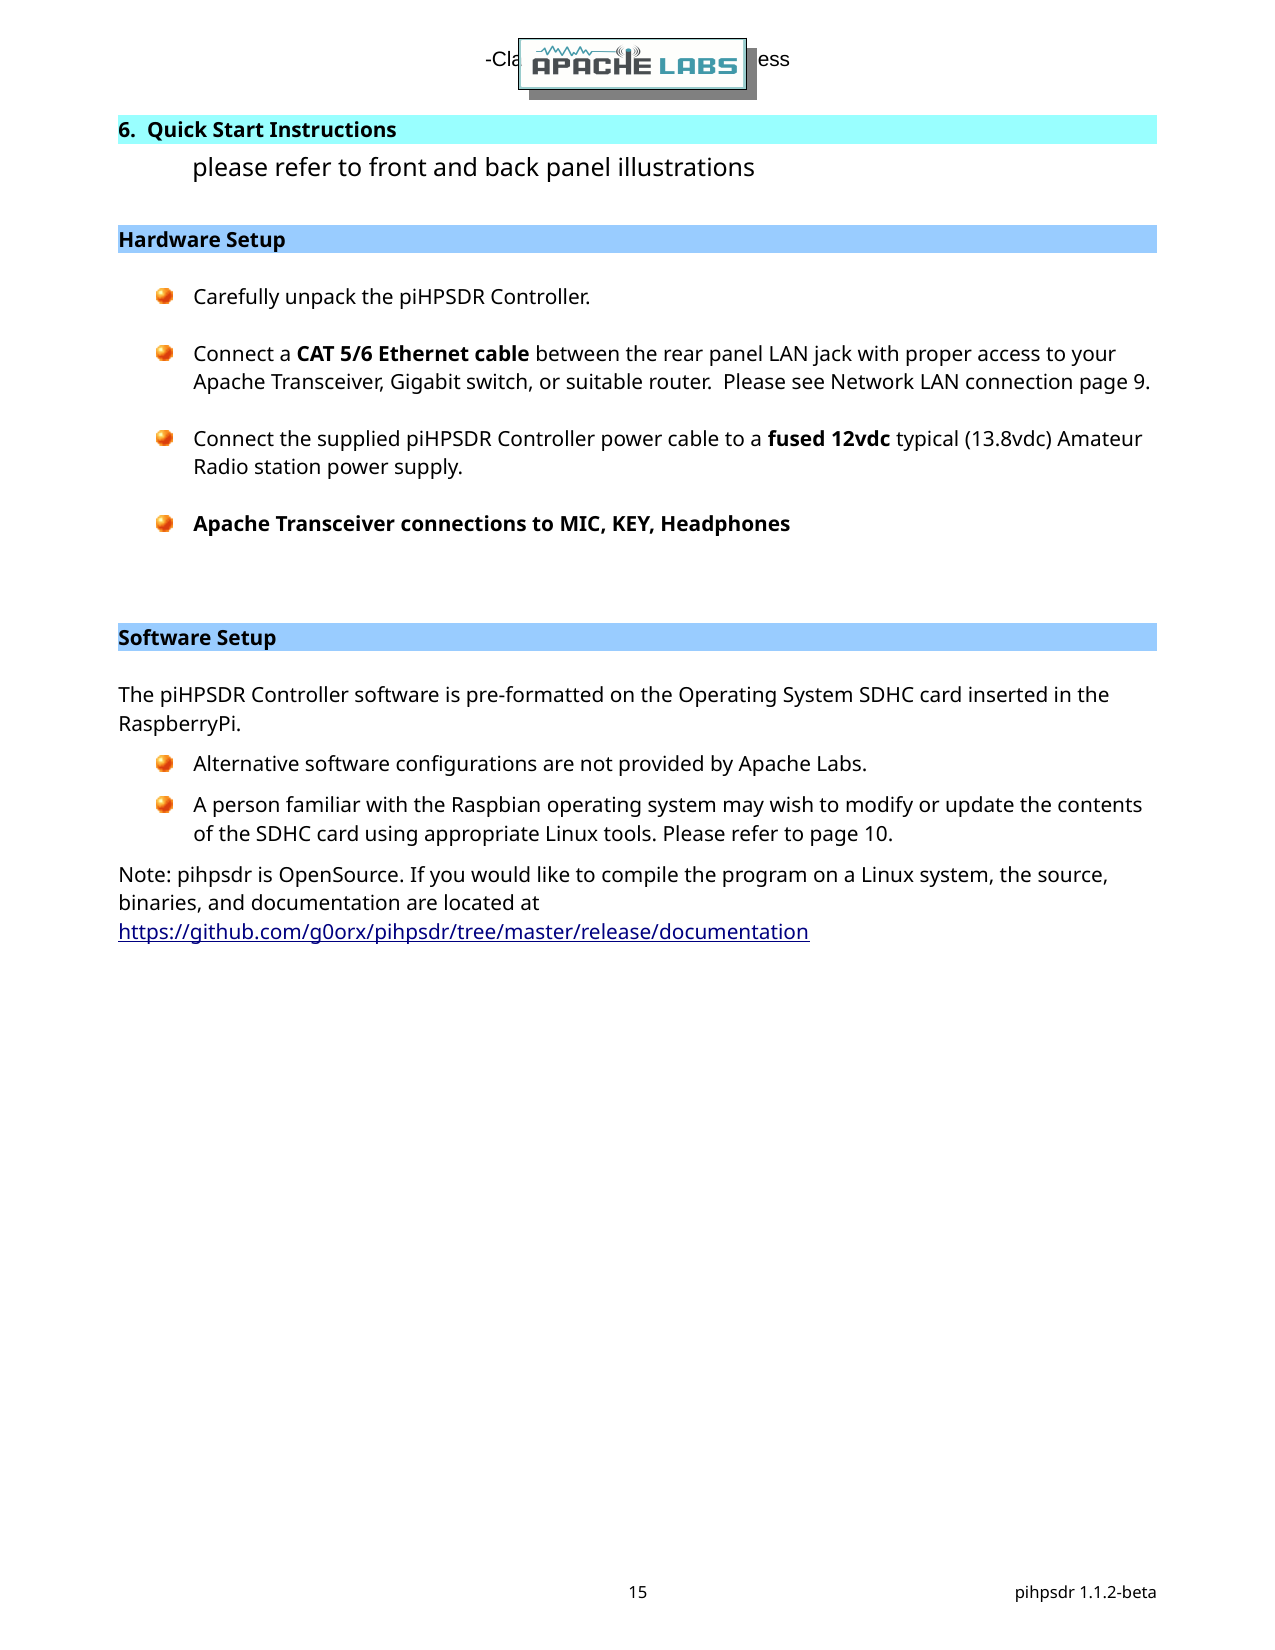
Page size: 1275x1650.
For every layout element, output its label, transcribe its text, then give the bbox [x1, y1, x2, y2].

picture [156, 430, 173, 446]
subtitle 6. Quick Start Instructions [397, 115, 1157, 144]
subtitle Hardware Setup [118, 225, 1157, 253]
picture [156, 288, 173, 304]
picture [521, 40, 744, 87]
subtitle Software Setup [118, 623, 1157, 651]
text Note: pihpsdr is OpenSource. If you would like to compile the program on a Linux system, the source, binaries, and documentation are located at https://github.com/g0orx/pihpsdr/tree/master/release/documentation [118, 860, 1157, 945]
list Alternative software configurations are not provided by Apache Labs. [156, 749, 1157, 778]
text The piHPSDR Controller software is pre-formatted on the Operating System SDHC card inserted in the RaspberryPi. [118, 680, 1157, 737]
picture [156, 796, 173, 813]
list Connect a CAT 5/6 Ethernet cable between the rear panel LAN jack with proper access to your Apache Transceiver, Gigabit switch, or suitable router. Please see Network LAN connection page 9. [156, 339, 1157, 396]
picture [156, 345, 173, 361]
list Apache Transceiver connections to MIC, KEY, Headphones [156, 509, 1157, 538]
list A person familiar with the Raspbian operating system may wish to modify or update the contents of the SDHC card using appropriate Linux tools. Please refer to page 10. [156, 791, 1157, 847]
list Carefully unpack the piHPSDR Controller. [156, 282, 1157, 310]
picture [156, 515, 173, 532]
list Connect the supplied piHPSDR Controller power cable to a fused 12vdc typical (13.8vdc) Amateur Radio station power supply. [156, 424, 1157, 481]
text please refer to front and back panel illustrations [118, 150, 1157, 184]
picture [156, 755, 173, 772]
